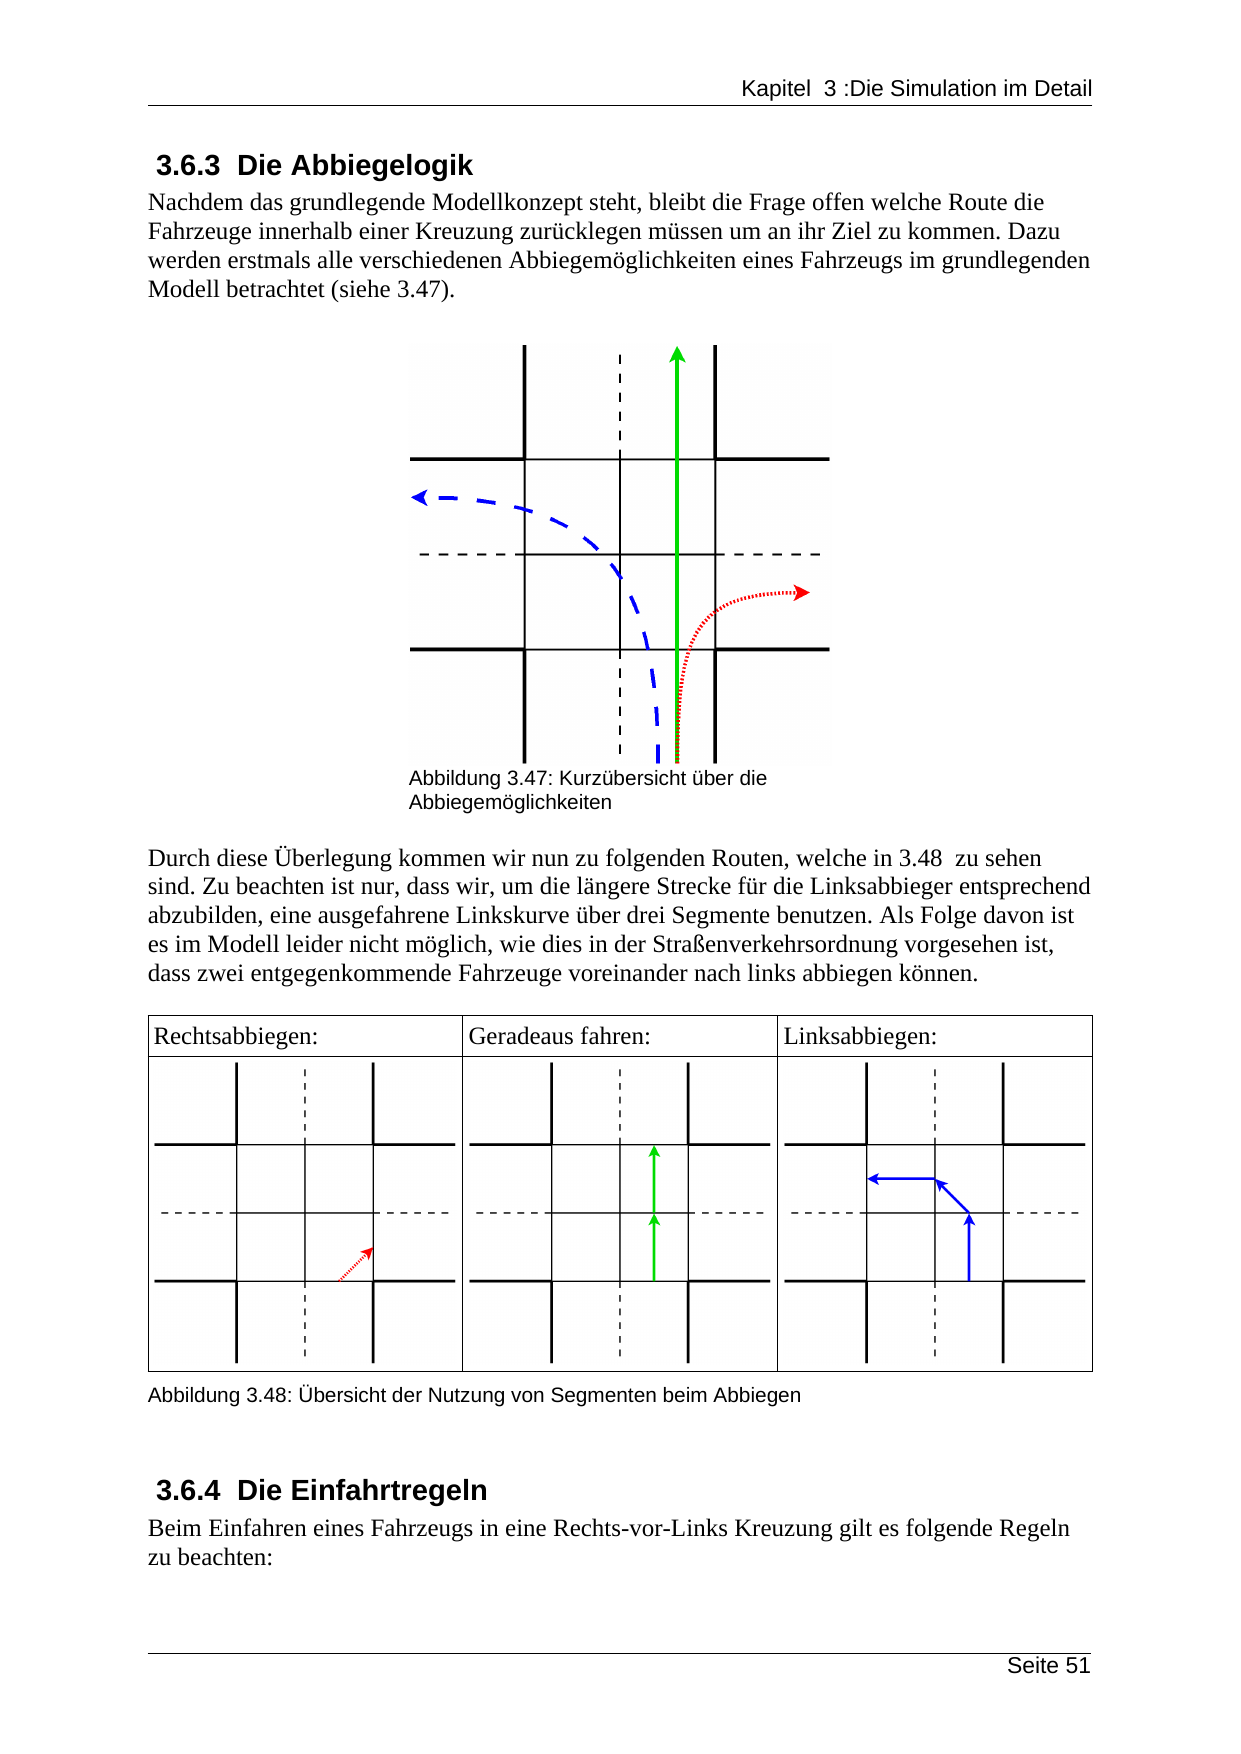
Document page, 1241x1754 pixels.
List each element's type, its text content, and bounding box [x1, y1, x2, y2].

text Durch diese Überlegung kommen wir nun zu folgenden Routen, welche in Abbildung 3.48 zu sehen sind. Zu beachten ist nur, dass wir, um die längere Strecke für die Linksabbieger entsprechend abzubilden, eine ausgefahrene Linkskurve über drei Segmente benutzen. Als Folge davon ist es im Modell leider nicht möglich, wie dies in der Straßenverkehrsordnung vorgesehen ist, dass zwei entgegenkommende Fahrzeuge voreinander nach links abbiegen können. [148, 843, 1092, 986]
table_cell [463, 1057, 777, 1371]
picture [153, 1061, 457, 1365]
picture [783, 1061, 1087, 1365]
text Beim Einfahren eines Fahrzeugs in eine Rechts-vor-Links Kreuzung gilt es folgende Regeln zu beachten: [148, 1513, 1092, 1571]
text Nachdem das grundlegende Modellkonzept steht, bleibt die Frage offen welche Route die Fahrzeuge innerhalb einer Kreuzung zurücklegen müssen um an ihr Ziel zu kommen. Dazu werden erstmals alle verschiedenen Abbiegemöglichkeiten eines Fahrzeugs im grundlegenden Modell betrachtet (siehe Abbildung 3.47). [148, 187, 1092, 302]
table_header Geradeaus fahren: [463, 1016, 777, 1056]
subtitle Die Abbiegelogik [148, 148, 1092, 181]
table_cell [149, 1057, 462, 1371]
text Abbildung 3.47: Kurzübersicht über die Abbiegemöglichkeiten [408, 766, 832, 814]
text Abbildung 3.48: Übersicht der Nutzung von Segmenten beim Abbiegen [148, 1383, 1092, 1407]
table_header Rechtsabbiegen: [149, 1016, 462, 1056]
table_header Linksabbiegen: [778, 1016, 1092, 1056]
table_cell [778, 1057, 1092, 1371]
picture [468, 1061, 772, 1365]
picture [408, 343, 832, 766]
subtitle Die Einfahrtregeln [148, 1473, 1092, 1507]
